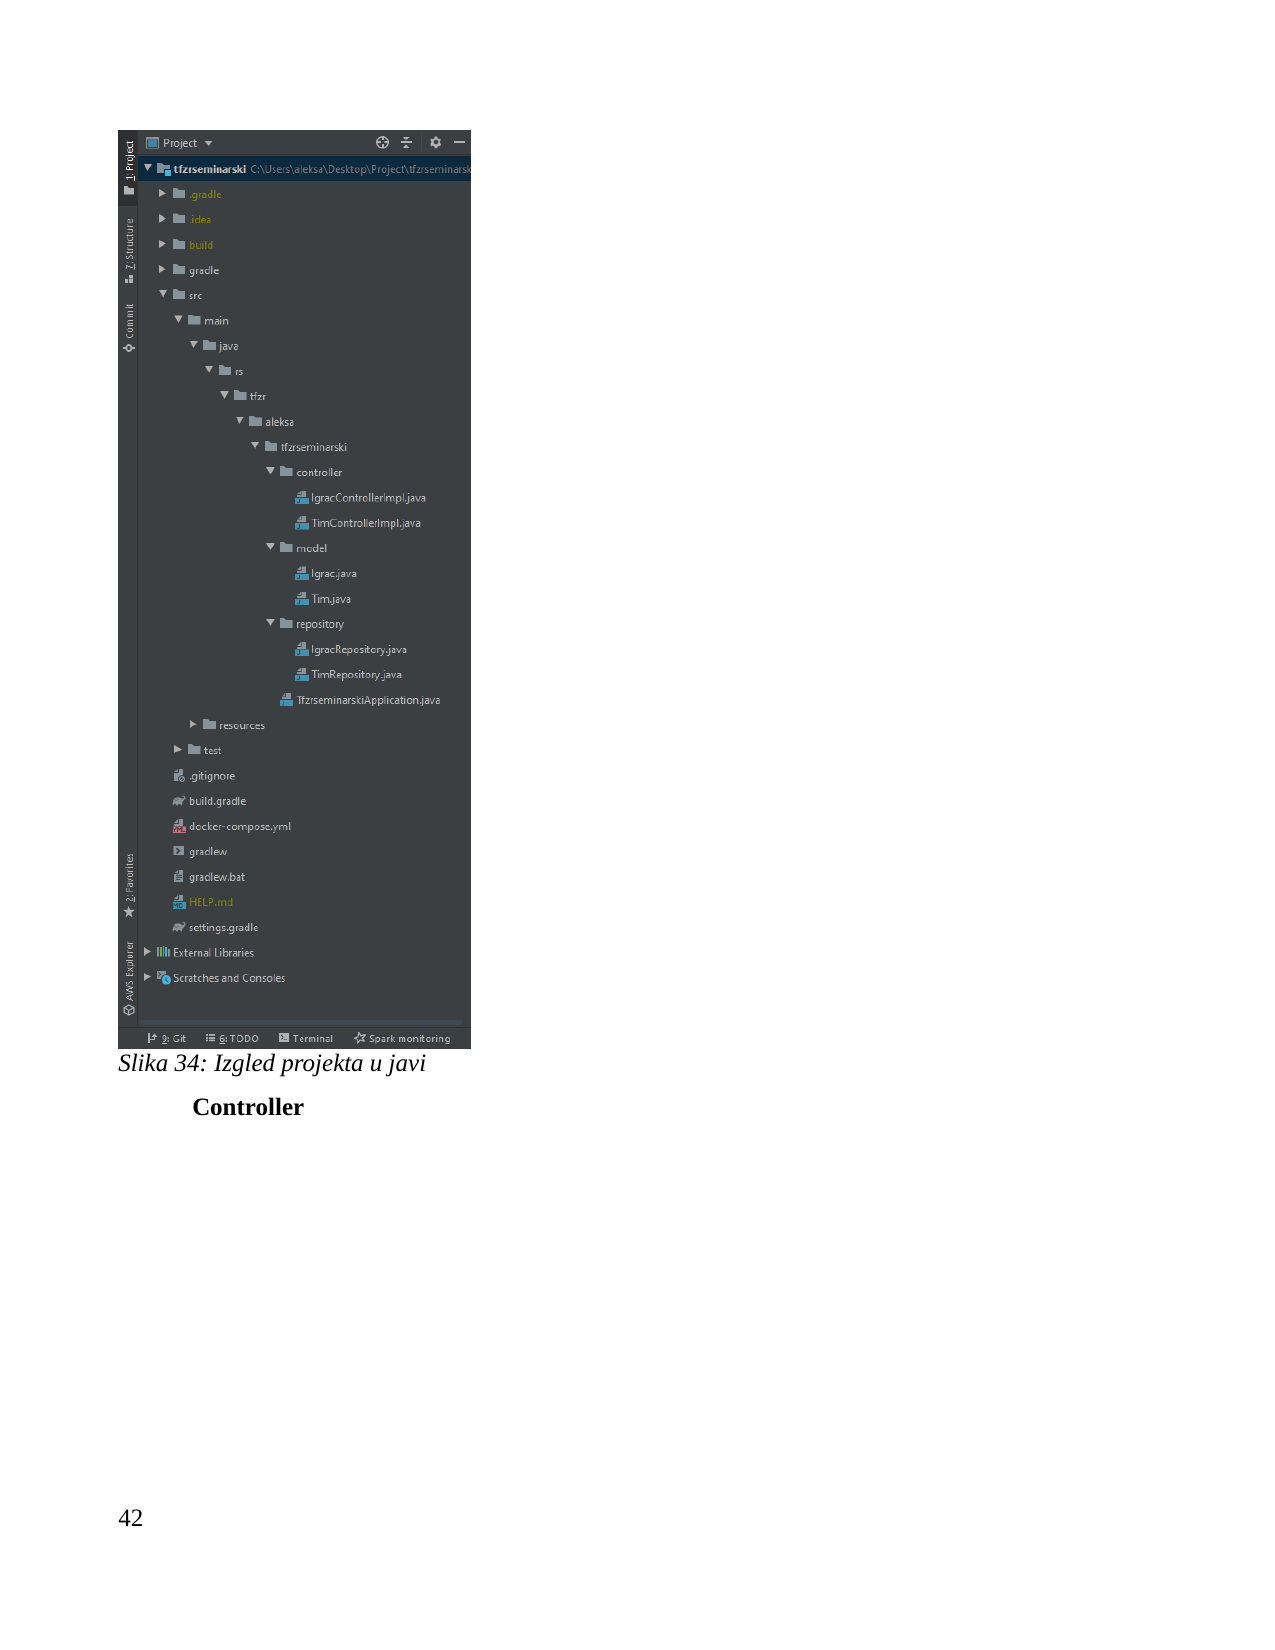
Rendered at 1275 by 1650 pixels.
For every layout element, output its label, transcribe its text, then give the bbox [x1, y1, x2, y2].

picture [118, 130, 1157, 1049]
text Slika 34: Izgled projekta u javi [118, 1049, 1157, 1077]
text Controller [118, 1092, 1157, 1120]
